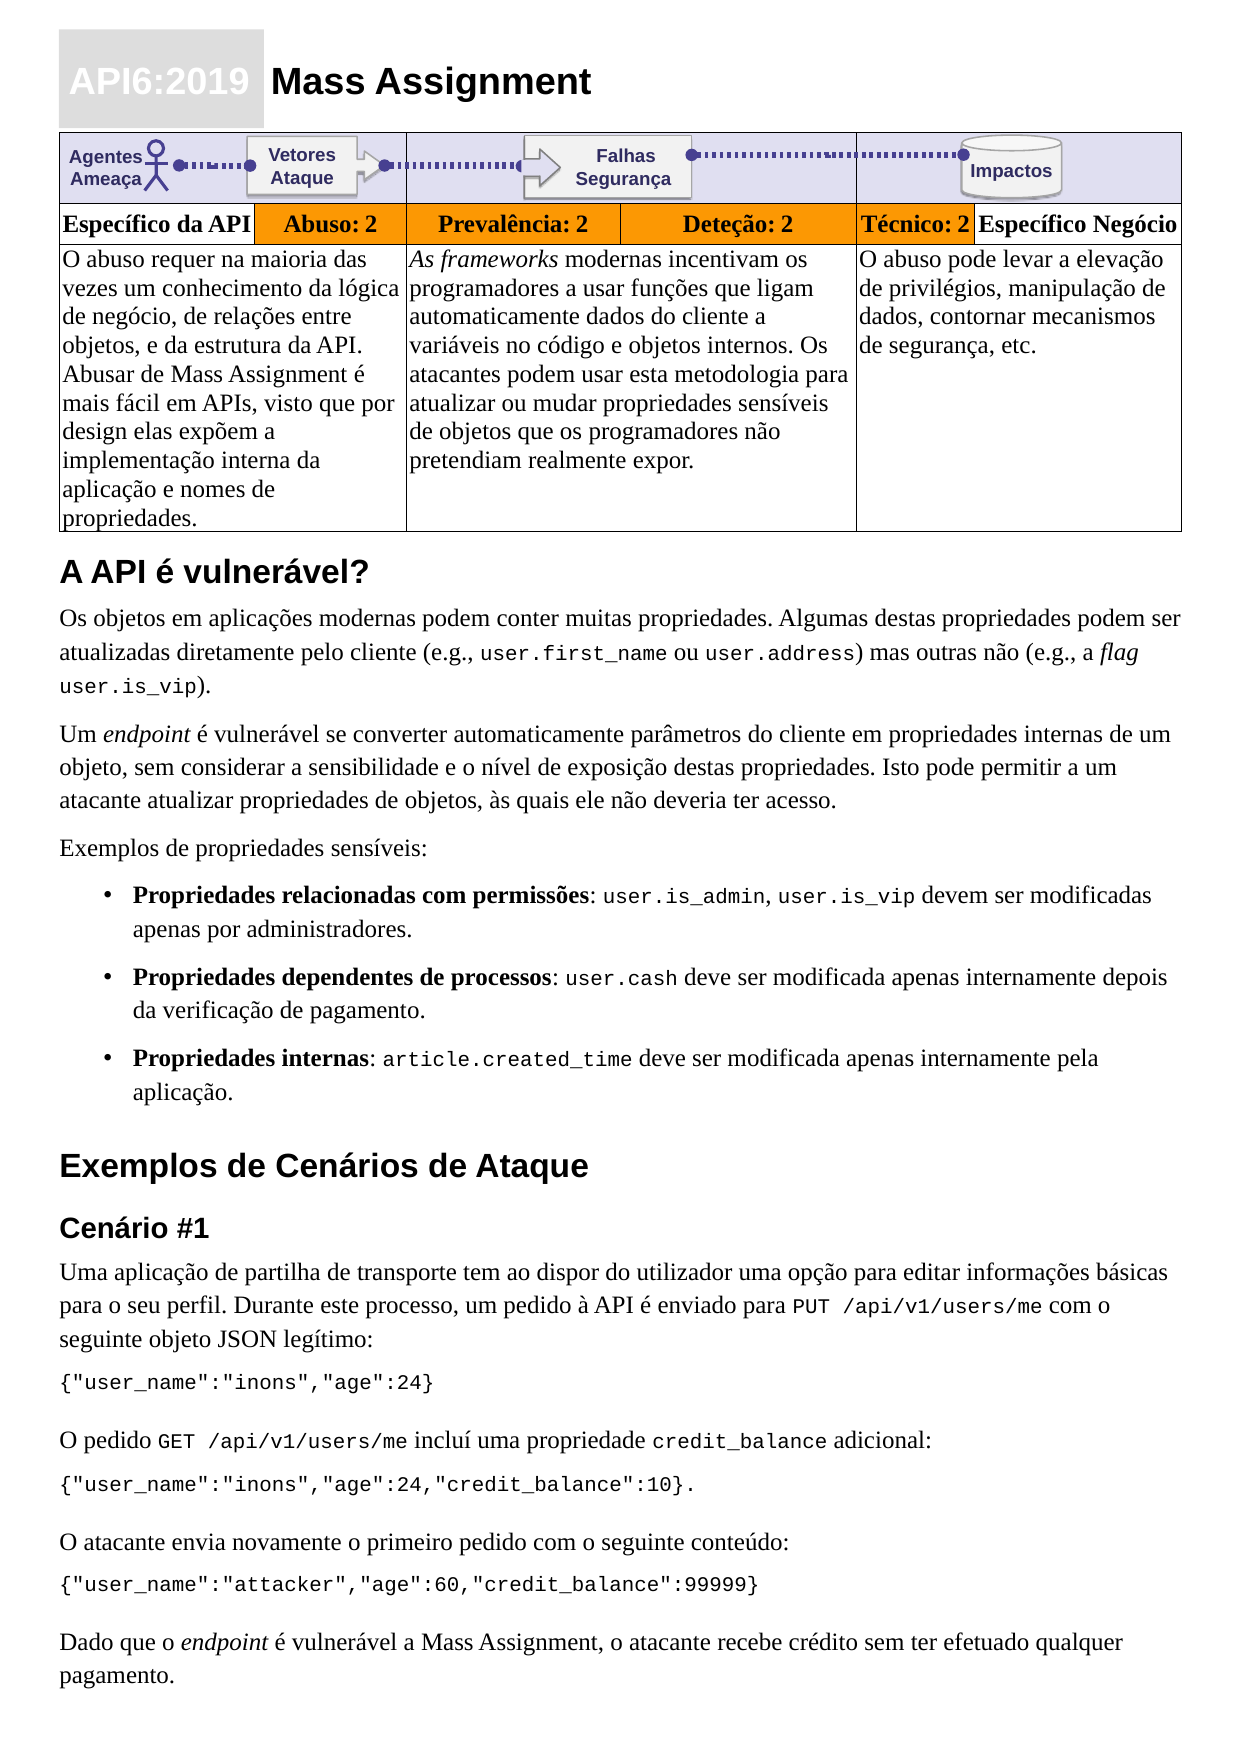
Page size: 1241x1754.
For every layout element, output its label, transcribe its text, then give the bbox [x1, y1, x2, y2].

table_header [254, 133, 406, 203]
text Exemplos de propriedades sensíveis: [59, 833, 1181, 861]
text Um endpoint é vulnerável se converter automaticamente parâmetros do cliente em propriedades internas de um objeto, sem considerar a sensibilidade e o nível de exposição destas propriedades. Isto pode permitir a um atacante atualizar propriedades de objetos, às quais ele não deveria ter acesso. [59, 719, 1181, 814]
table_cell Abuso: 2 [255, 204, 406, 244]
table_cell Específico Negócio [975, 204, 1181, 244]
table_header [620, 133, 856, 203]
table_cell O abuso requer na maioria das vezes um conhecimento da lógica de negócio, de relações entre objetos, e da estrutura da API. Abusar de Mass Assignment é mais fácil em APIs, visto que por design elas expõem a implementação interna da aplicação e nomes de propriedades. [60, 245, 406, 531]
text Dado que o endpoint é vulnerável a Mass Assignment, o atacante recebe crédito sem ter efetuado qualquer pagamento. [59, 1627, 1181, 1689]
text Uma aplicação de partilha de transporte tem ao dispor do utilizador uma opção para editar informações básicas para o seu perfil. Durante este processo, um pedido à API é enviado para PUT /api/v1/users/me com o seguinte objeto JSON legítimo: [59, 1257, 1181, 1353]
list Propriedades internas: article.created_time deve ser modificada apenas internamente pela aplicação. [103, 1043, 1181, 1106]
table_cell Específico da API [60, 204, 254, 244]
text {"user_name":"attacker","age":60,"credit_balance":99999} [59, 1574, 1181, 1598]
text {"user_name":"inons","age":24,"credit_balance":10}. [59, 1473, 1181, 1497]
list Propriedades relacionadas com permissões: user.is_admin, user.is_vip devem ser modificadas apenas por administradores. [103, 880, 1181, 943]
list Propriedades dependentes de processos: user.cash deve ser modificada apenas internamente depois da verificação de pagamento. [103, 962, 1181, 1024]
text {"user_name":"inons","age":24} [59, 1372, 1181, 1396]
table_cell O abuso pode levar a elevação de privilégios, manipulação de dados, contornar mecanismos de segurança, etc. [857, 245, 1181, 531]
table_header [974, 133, 1181, 203]
table_cell Deteção: 2 [621, 204, 856, 244]
table_cell As frameworks modernas incentivam os programadores a usar funções que ligam automaticamente dados do cliente a variáveis no código e objetos internos. Os atacantes podem usar esta metodologia para atualizar ou mudar propriedades sensíveis de objetos que os programadores não pretendiam realmente expor. [407, 245, 856, 531]
text O atacante envia novamente o primeiro pedido com o seguinte conteúdo: [59, 1527, 1181, 1555]
table_cell Técnico: 2 [857, 204, 974, 244]
subtitle Exemplos de Cenários de Ataque [59, 1145, 1181, 1184]
text Os objetos em aplicações modernas podem conter muitas propriedades. Algumas destas propriedades podem ser atualizadas diretamente pelo cliente (e.g., user.first_name ou user.address) mas outras não (e.g., a flag user.is_vip). [59, 603, 1181, 700]
table_header [407, 133, 620, 203]
subtitle A API é vulnerável? [59, 552, 1181, 591]
table_header [60, 133, 254, 203]
table_header [857, 133, 974, 203]
table_cell Prevalência: 2 [407, 204, 620, 244]
text O pedido GET /api/v1/users/me incluí uma propriedade credit_balance adicional: [59, 1425, 1181, 1454]
subtitle Cenário #1 [59, 1211, 1181, 1245]
